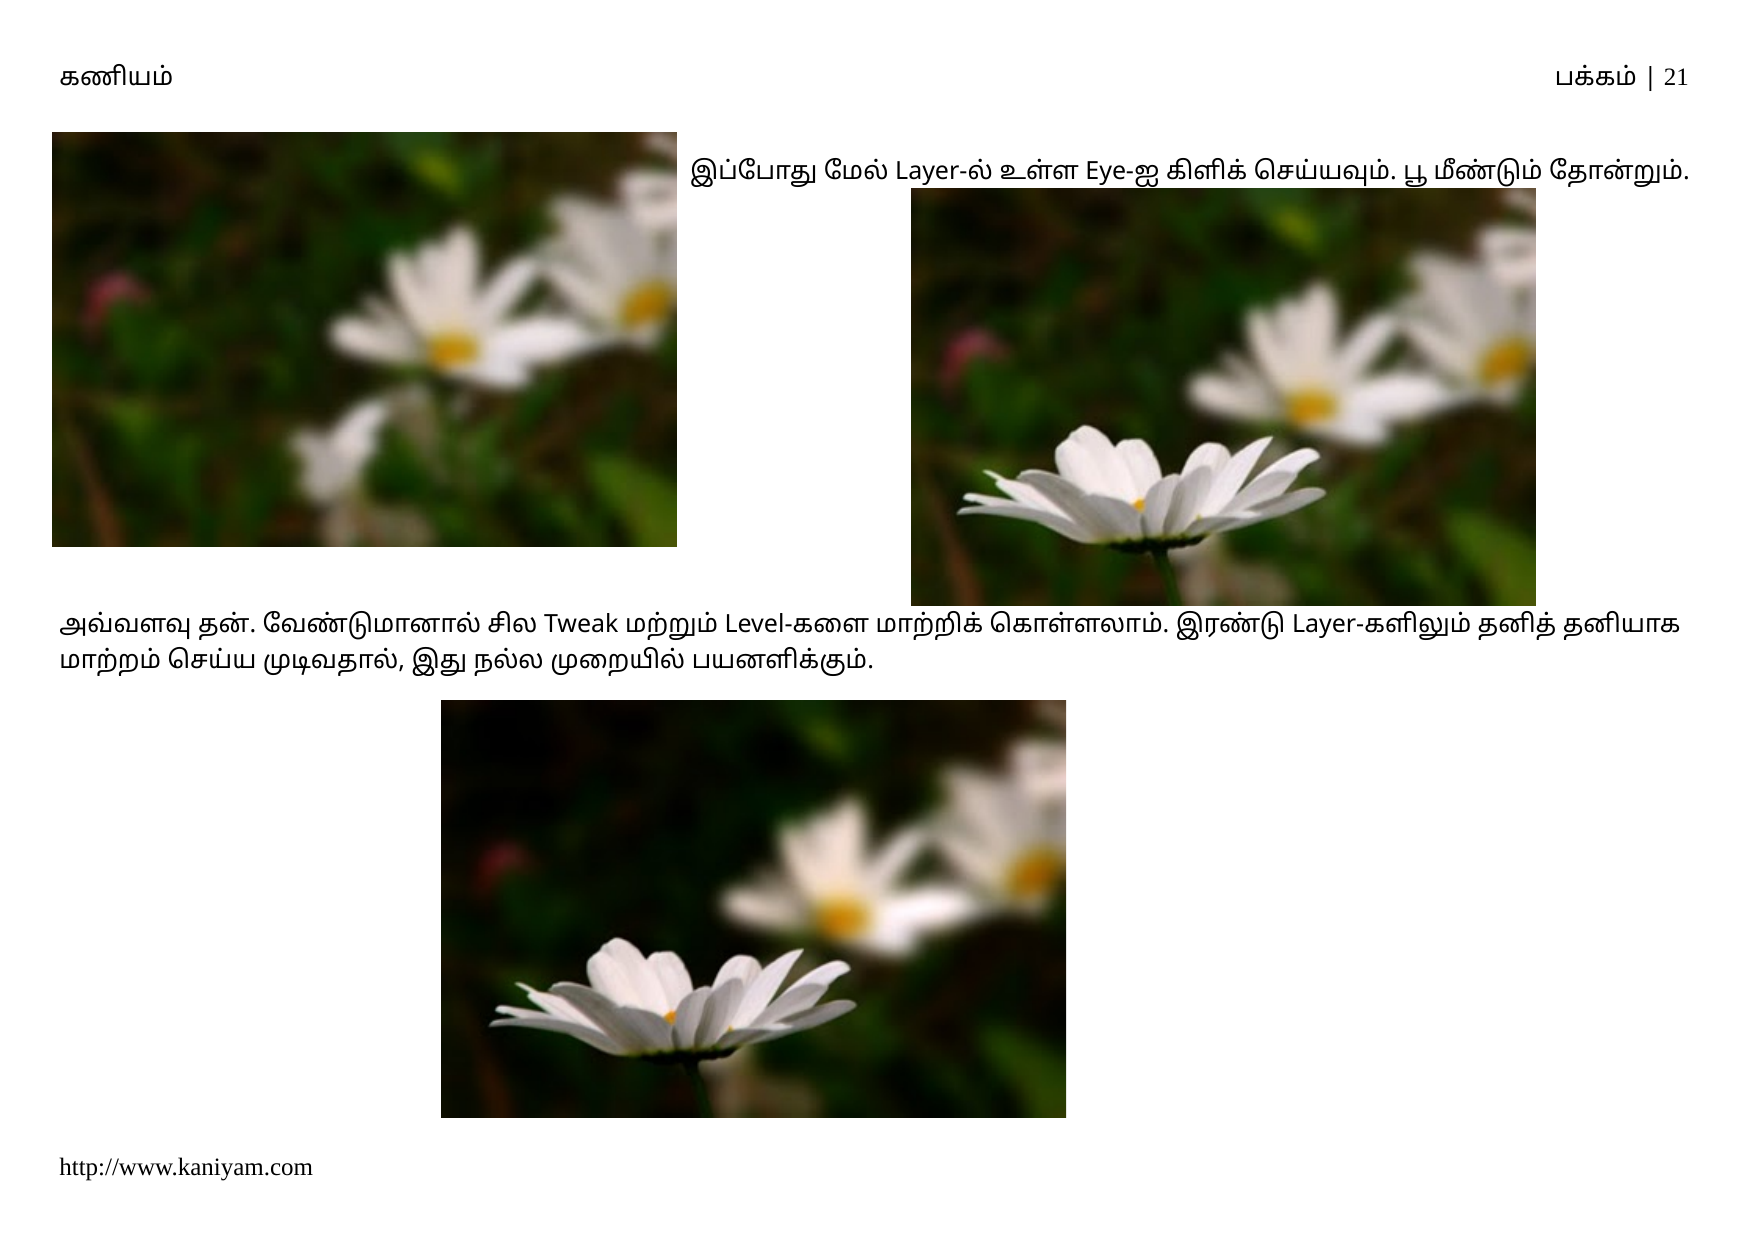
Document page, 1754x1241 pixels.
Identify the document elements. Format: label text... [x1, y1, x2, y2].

text இப்போது மேல் Layer-ல் உள்ள Eye-ஐ கிளிக் செய்யவும். பூ மீண்டும் தோன்றும். [677, 153, 1695, 189]
picture [52, 132, 677, 547]
picture [441, 700, 1067, 1118]
picture [911, 188, 1536, 606]
text அவ்வளவு தன். வேண்டுமானால் சில Tweak மற்றும் Level-களை மாற்றிக் கொள்ளலாம். இரண்டு Layer-களிலும் தனித் தனியாக மாற்றம் செய்ய முடிவதால், இது நல்ல முறையில் பயனளிக்கும். [59, 606, 1695, 678]
